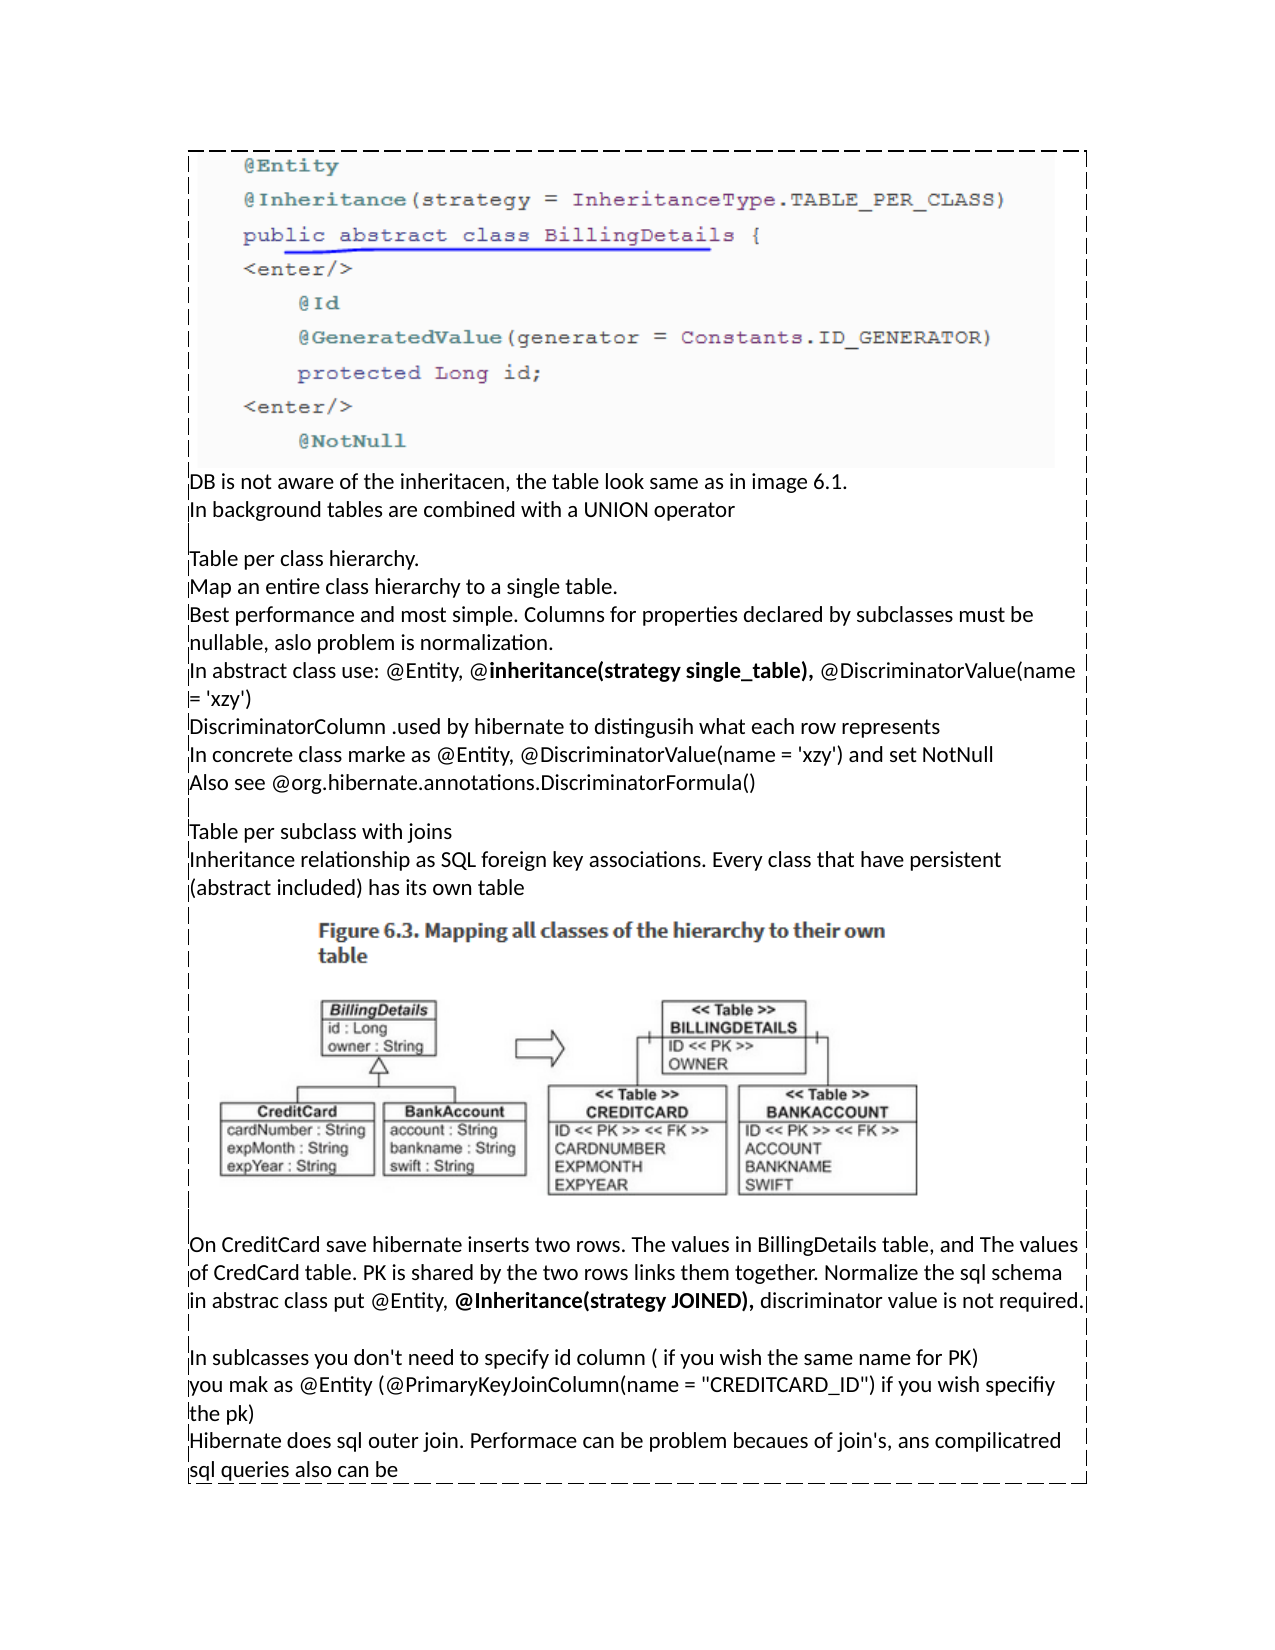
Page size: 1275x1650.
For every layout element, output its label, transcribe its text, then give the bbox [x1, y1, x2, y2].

text DB is not aware of the inheritacen, the table look same as in image 6.1. In background tables are combined with a UNION operator [187, 150, 1087, 523]
text Table per class hierarchy. Map an entire class hierarchy to a single table. Best performance and most simple. Columns for properties declared by subclasses must be nullable, aslo problem is normalization. In abstract class use: @Entity, @inheritance(strategy single_table), @DiscriminatorValue(name = 'xzy') DiscriminatorColumn .used by hibernate to distingusih what each row represents In concrete class marke as @Entity, @DiscriminatorValue(name = 'xzy') and set NotNull Also see @org.hibernate.annotations.DiscriminatorFormula() [187, 542, 1087, 796]
text Table per subclass with joins Inheritance relationship as SQL foreign key associations. Every class that have persistent (abstract included) has its own table [187, 816, 1087, 1209]
text On CreditCard save hibernate inserts two rows. The values in BillingDetails table, and The values of CredCard table. PK is shared by the two rows links them together. Normalize the sql schema in abstrac class put @Entity, @Inheritance(strategy JOINED), discriminator value is not required. In sublcasses you don't need to specify id column ( if you wish the same name for PK) you mak as @Entity (@PrimaryKeyJoinColumn(name = "CREDITCARD_ID") if you wish specifiy the pk) Hibernate does sql outer join. Performace can be problem becaues of join's, ans compilicatred sql queries also can be [187, 1228, 1087, 1484]
